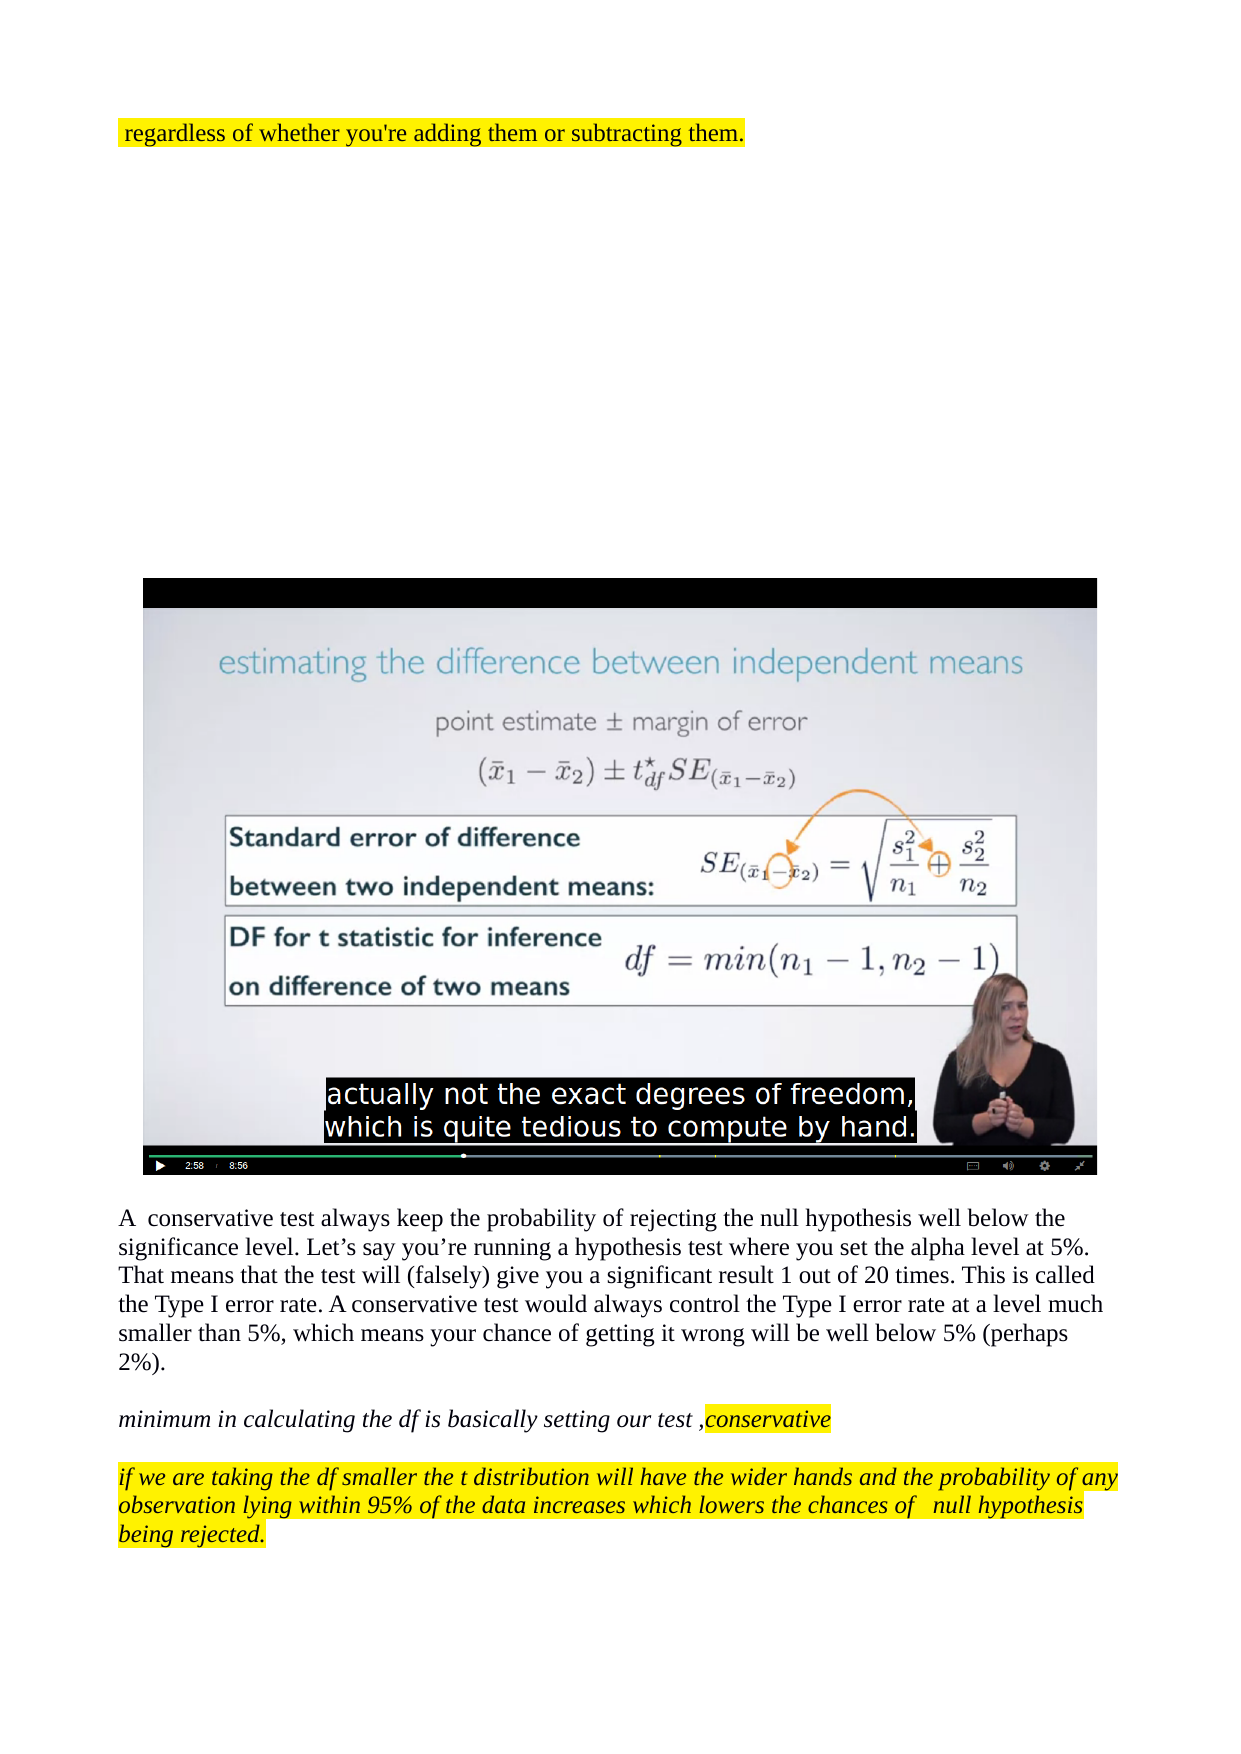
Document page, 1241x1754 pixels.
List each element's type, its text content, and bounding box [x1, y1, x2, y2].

text if we are taking the df smaller the t distribution will have the wider hands and the probability of any observation lying within 95% of the data increases which lowers the chances of null hypothesis being rejected. [118, 1462, 1122, 1548]
text A conservative test always keep the probability of rejecting the null hypothesis well below the significance level. Let’s say you’re running a hypothesis test where you set the alpha level at 5%. That means that the test will (falsely) give you a significant result 1 out of 20 times. This is called the Type I error rate. A conservative test would always control the Type I error rate at a level much smaller than 5%, which means your chance of getting it wrong will be well below 5% (perhaps 2%). [118, 1203, 1122, 1376]
text minimum in calculating the df is basically setting our test ,conservative [118, 1404, 1122, 1433]
picture [143, 578, 1098, 1175]
text regardless of whether you're adding them or subtracting them. [118, 118, 1122, 147]
